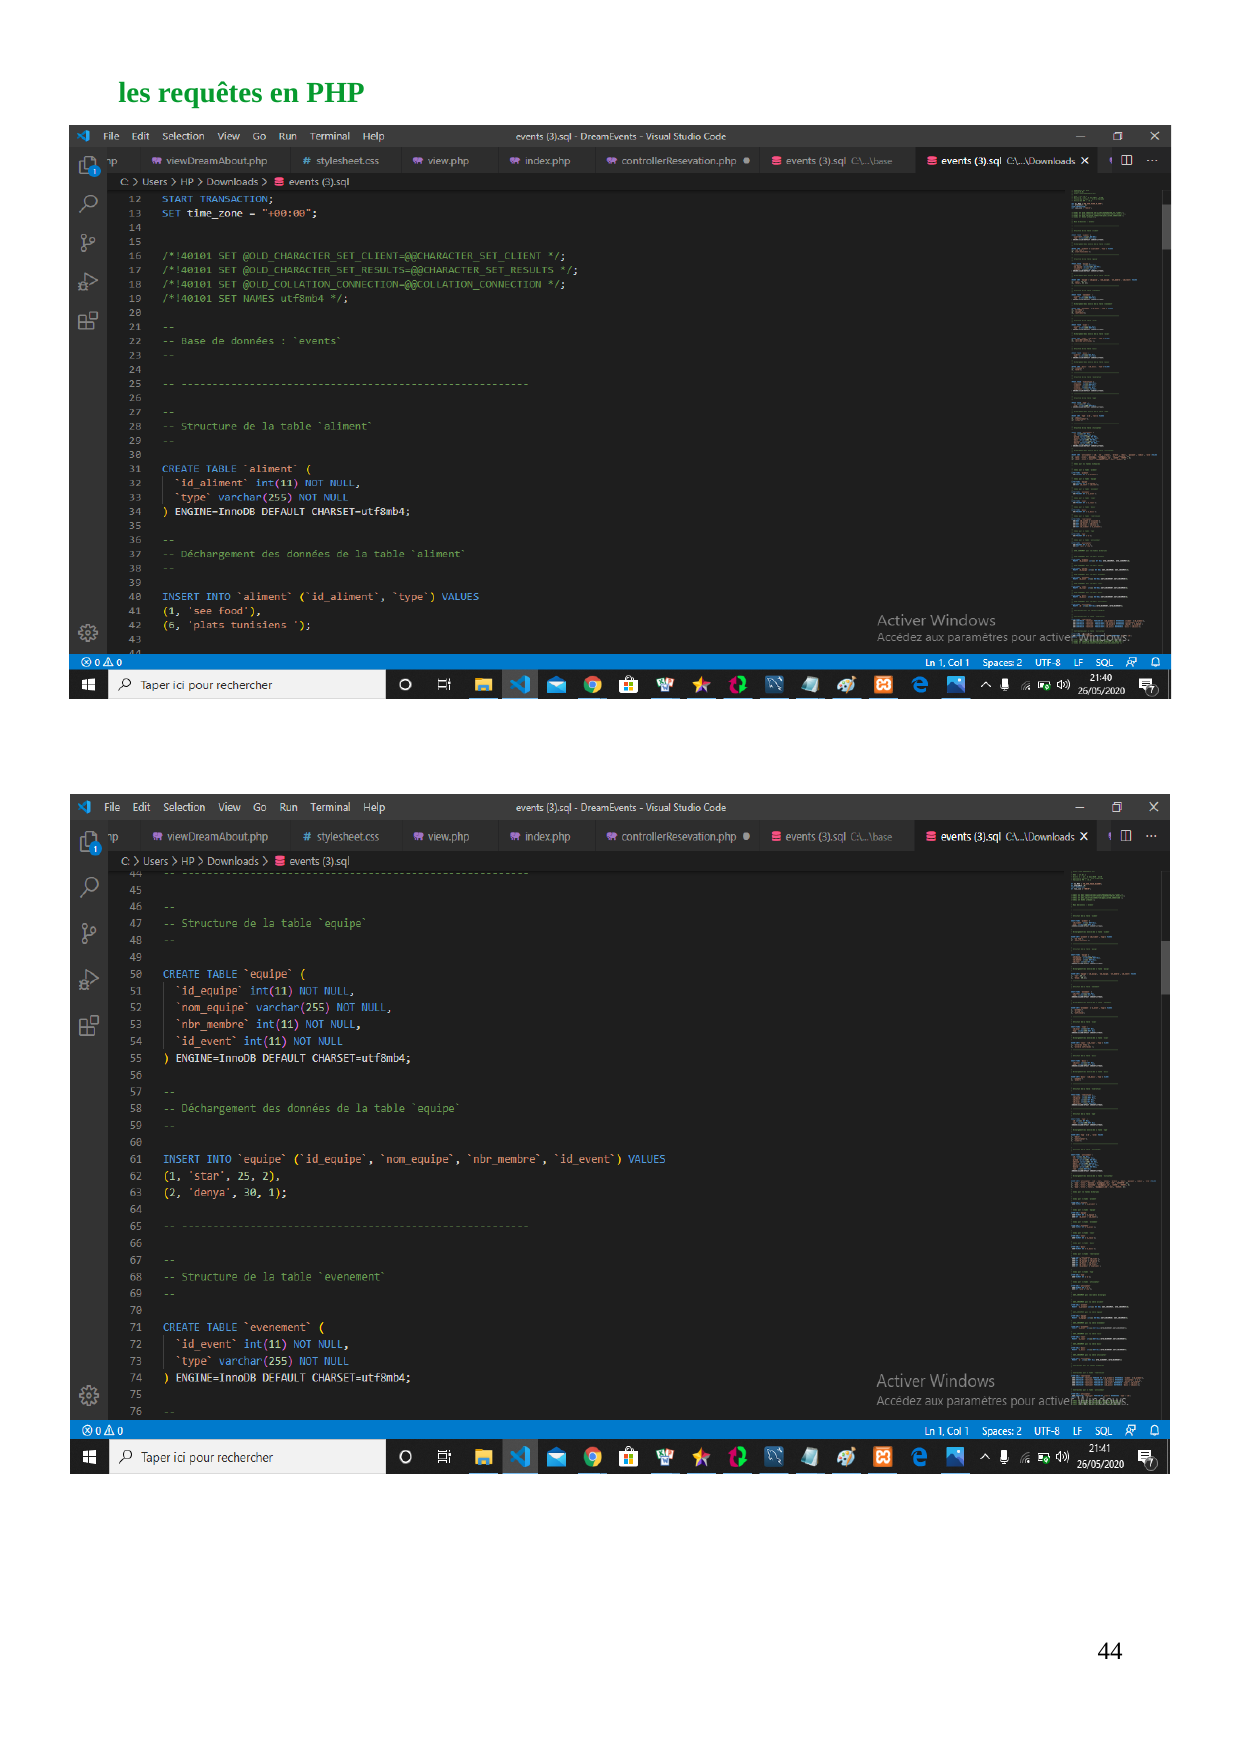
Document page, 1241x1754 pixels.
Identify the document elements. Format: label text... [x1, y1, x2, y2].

picture [69, 125, 1172, 699]
picture [70, 794, 1170, 1474]
list les requêtes en PHP [118, 75, 1078, 108]
